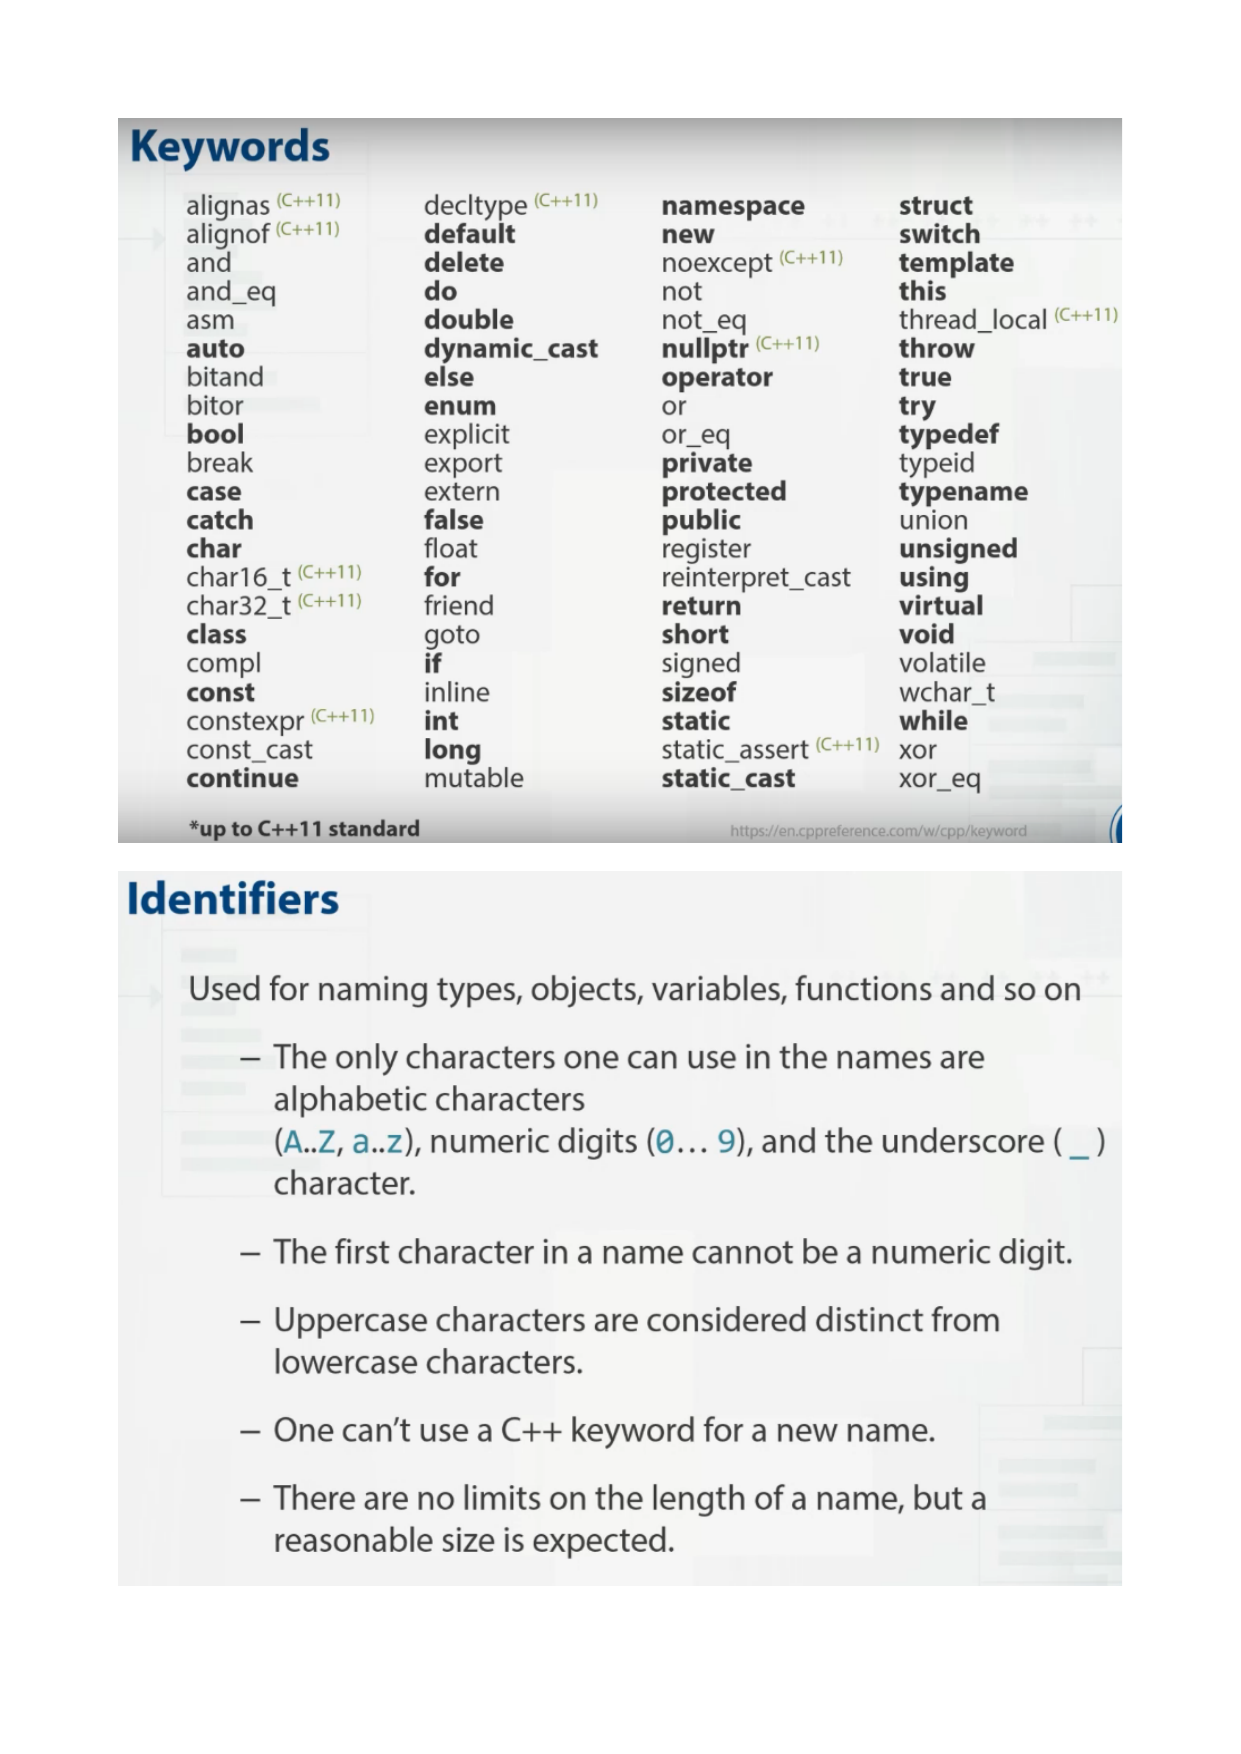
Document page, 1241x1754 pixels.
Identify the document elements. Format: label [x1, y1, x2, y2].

picture [118, 871, 1123, 1586]
picture [118, 118, 1123, 843]
